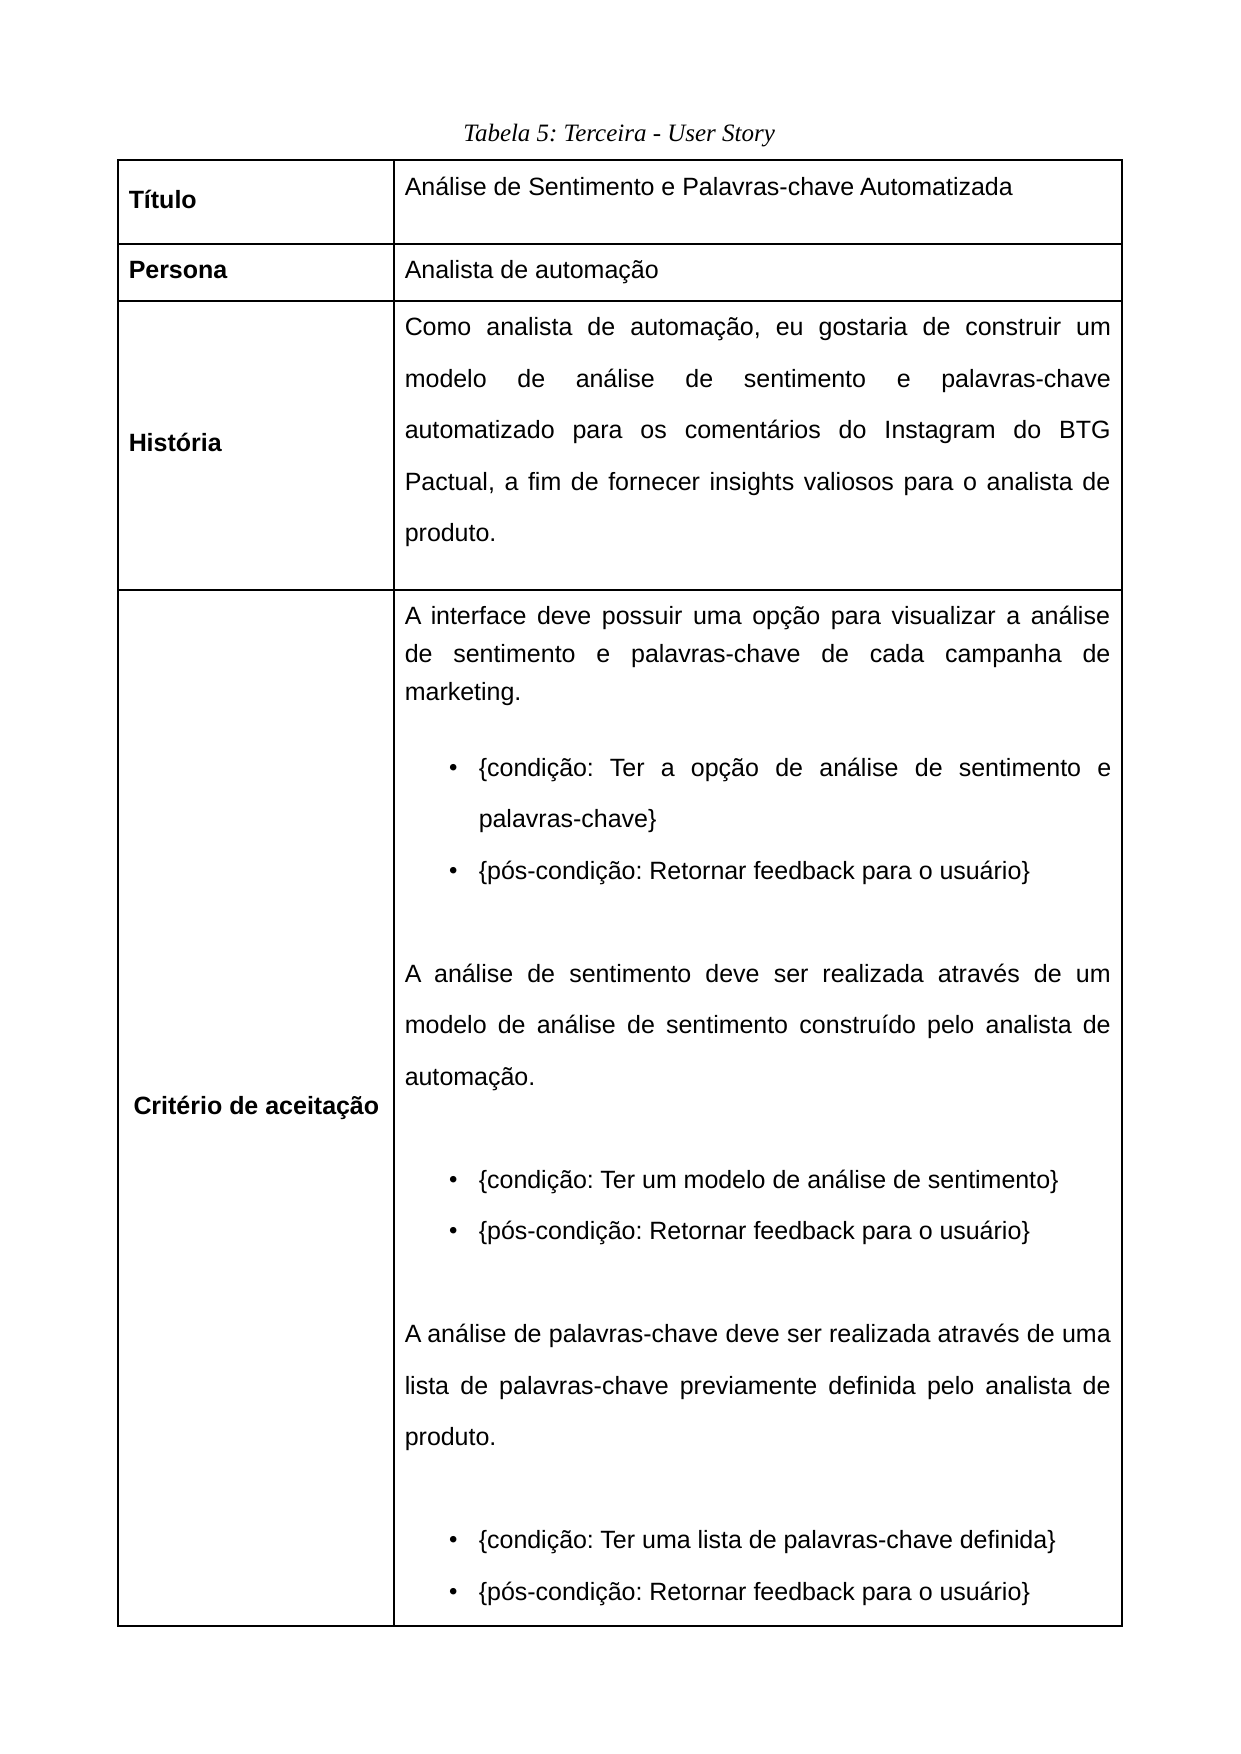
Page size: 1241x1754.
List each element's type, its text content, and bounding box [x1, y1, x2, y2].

table_cell Critério de aceitação [119, 591, 393, 1625]
table_cell História [119, 302, 393, 589]
table_cell Analista de automação [395, 245, 1121, 300]
table_cell Persona [119, 245, 393, 300]
table_header Título [119, 161, 393, 242]
table_cell Como analista de automação, eu gostaria de construir um modelo de análise de sentimento e palavras-chave automatizado para os comentários do Instagram do BTG Pactual, a fim de fornecer insights valiosos para o analista de produto. [395, 302, 1121, 589]
table_cell A interface deve possuir uma opção para visualizar a análise de sentimento e palavras-chave de cada campanha de marketing. {condição: Ter a opção de análise de sentimento e palavras-chave} {pós-condição: Retornar feedback para o usuário} A análise de sentimento deve ser realizada através de um modelo de análise de sentimento construído pelo analista de automação. {condição: Ter um modelo de análise de sentimento} {pós-condição: Retornar feedback para o usuário} A análise de palavras-chave deve ser realizada através de uma lista de palavras-chave previamente definida pelo analista de produto. {condição: Ter uma lista de palavras-chave definida} {pós-condição: Retornar feedback para o usuário} [395, 591, 1121, 1625]
text Tabela 5: Terceira - User Story [118, 118, 1122, 147]
table_header Análise de Sentimento e Palavras-chave Automatizada [395, 161, 1121, 242]
